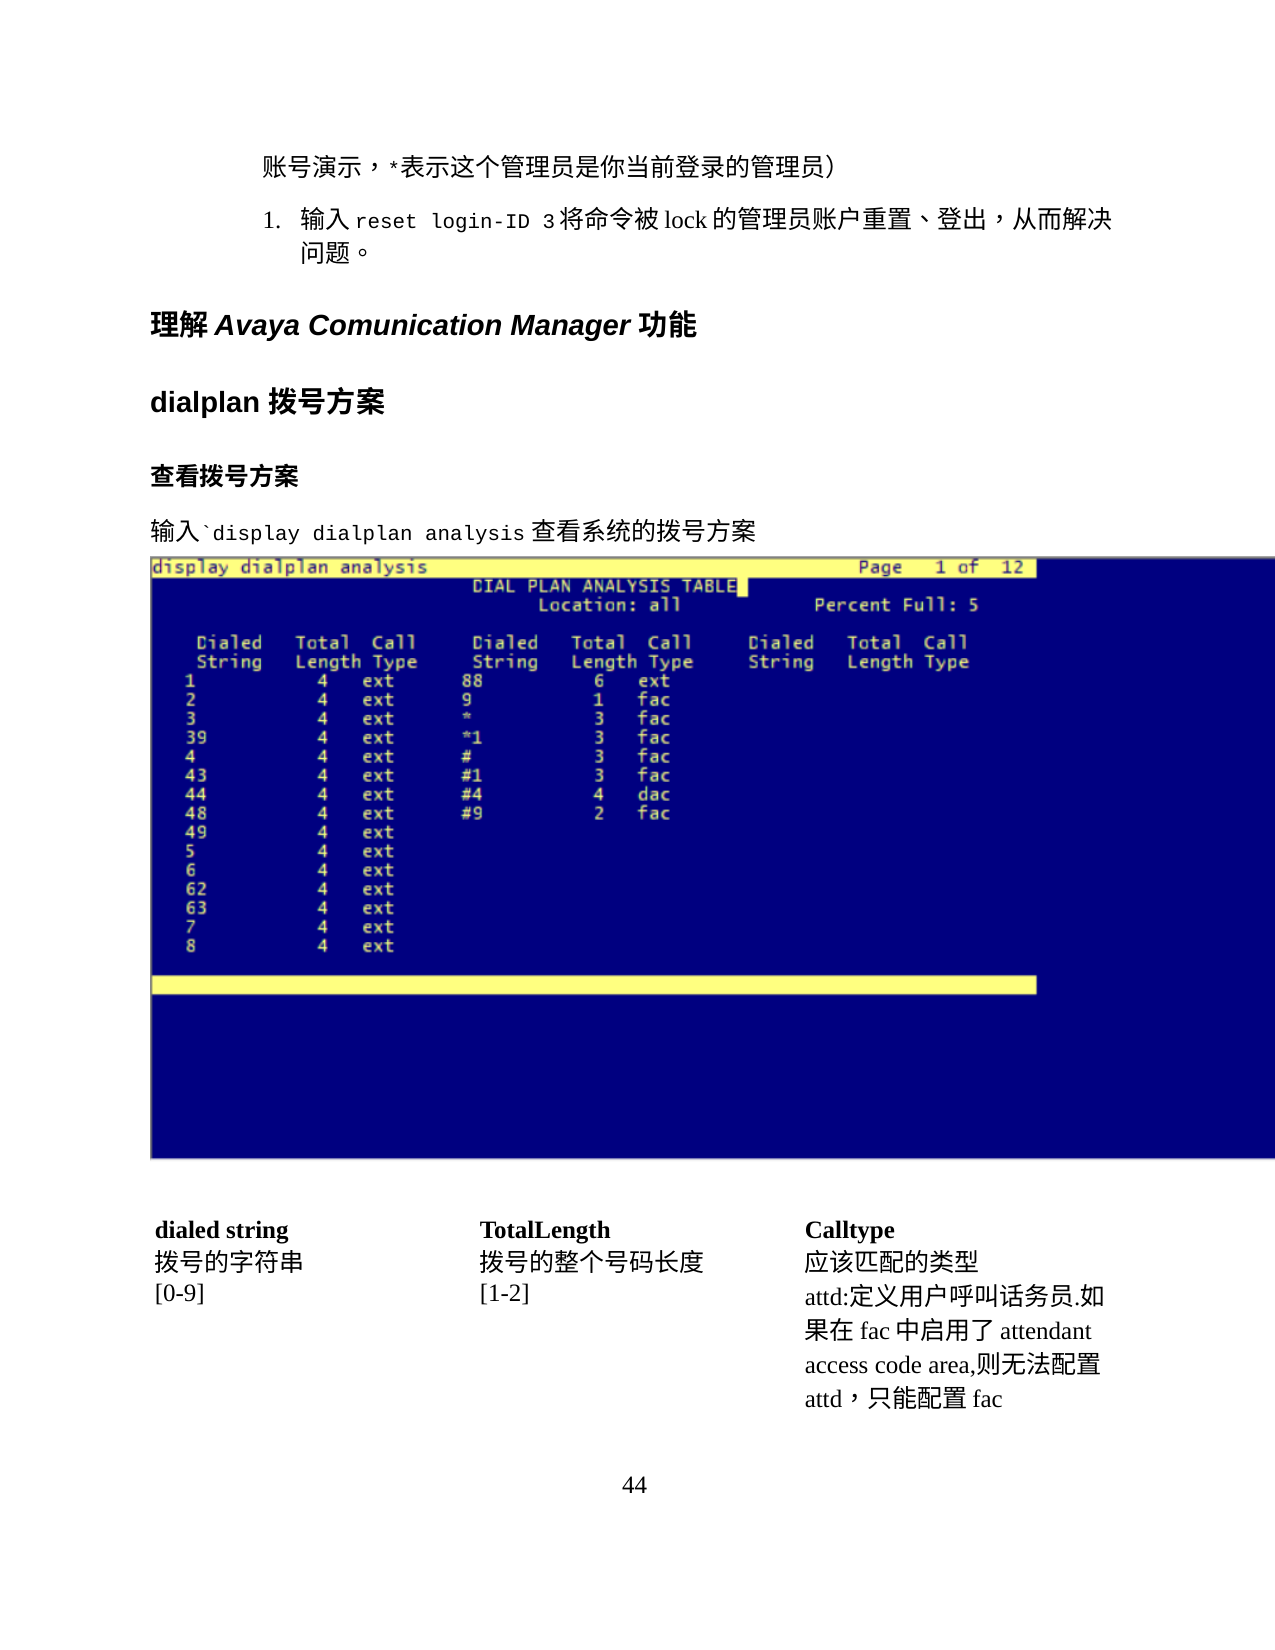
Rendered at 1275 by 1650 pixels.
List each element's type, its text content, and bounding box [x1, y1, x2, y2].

table_cell 应该匹配的类型 [800, 1244, 1125, 1278]
picture [150, 556, 1275, 1162]
table_cell attd:定义用户呼叫话务员.如果在fac中启用了attendant access code area,则无法配置attd，只能配置fac [800, 1278, 1125, 1414]
list 账号演示，*表示这个管理员是你当前登录的管理员） [225, 150, 1125, 184]
text 输入`display dialplan analysis 查看系统的拨号方案 [150, 514, 1125, 548]
subtitle 理解Avaya Comunication Manager 功能 [150, 304, 1125, 344]
table_header dialed string [150, 1215, 475, 1244]
table_cell 拨号的字符串 [150, 1244, 475, 1278]
table_cell 拨号的整个号码长度 [475, 1244, 800, 1278]
subtitle 查看拨号方案 [150, 458, 1125, 492]
table_cell [1-2] [475, 1278, 800, 1414]
list 输入reset login-ID 3将命令被lock的管理员账户重置、登出，从而解决问题。 [262, 202, 1125, 270]
table_header Calltype [800, 1215, 1125, 1244]
subtitle dialplan 拨号方案 [150, 381, 1125, 421]
table_cell [0-9] [150, 1278, 475, 1414]
table_header TotalLength [475, 1215, 800, 1244]
